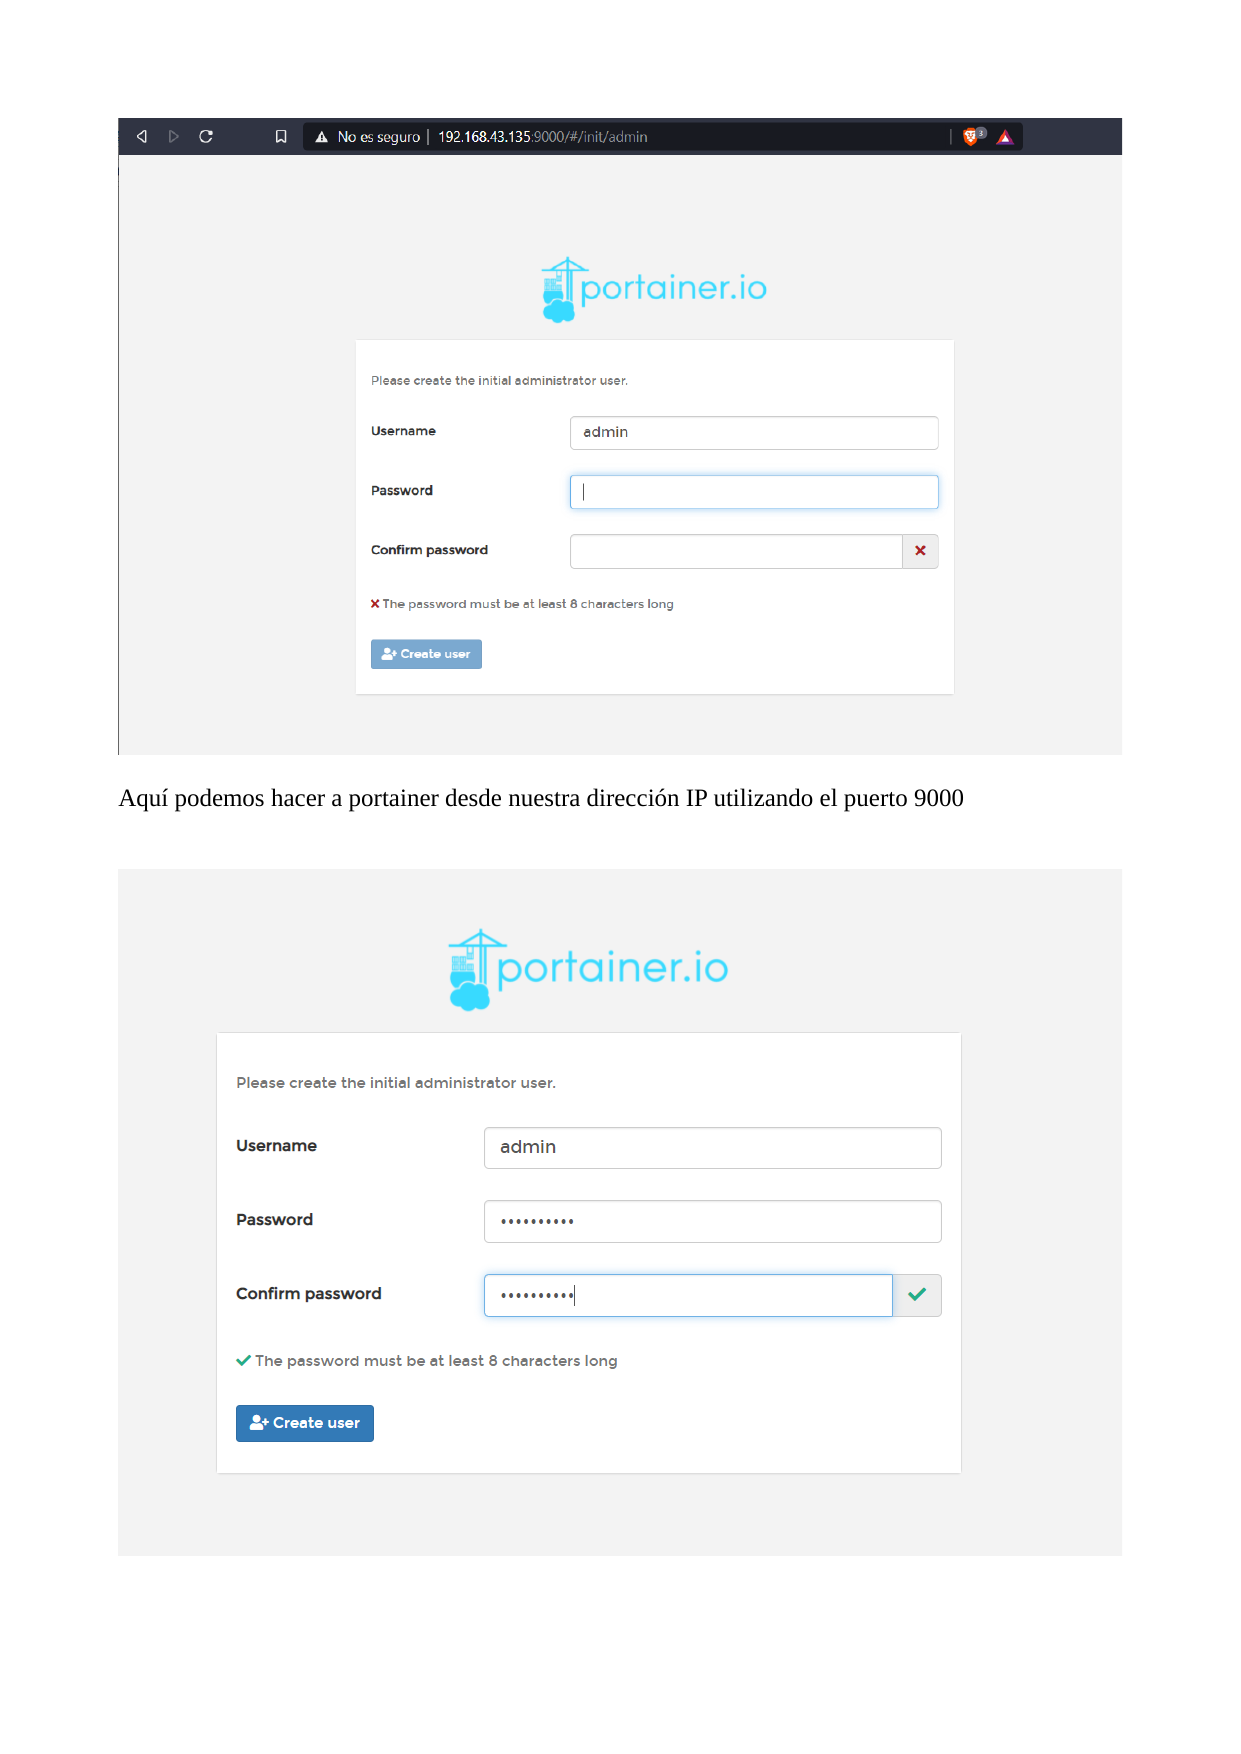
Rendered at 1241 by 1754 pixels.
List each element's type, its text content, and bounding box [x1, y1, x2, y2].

picture [118, 869, 1123, 1556]
text Aquí podemos hacer a portainer desde nuestra dirección IP utilizando el puerto 9000 [118, 783, 1122, 812]
picture [118, 118, 1123, 755]
